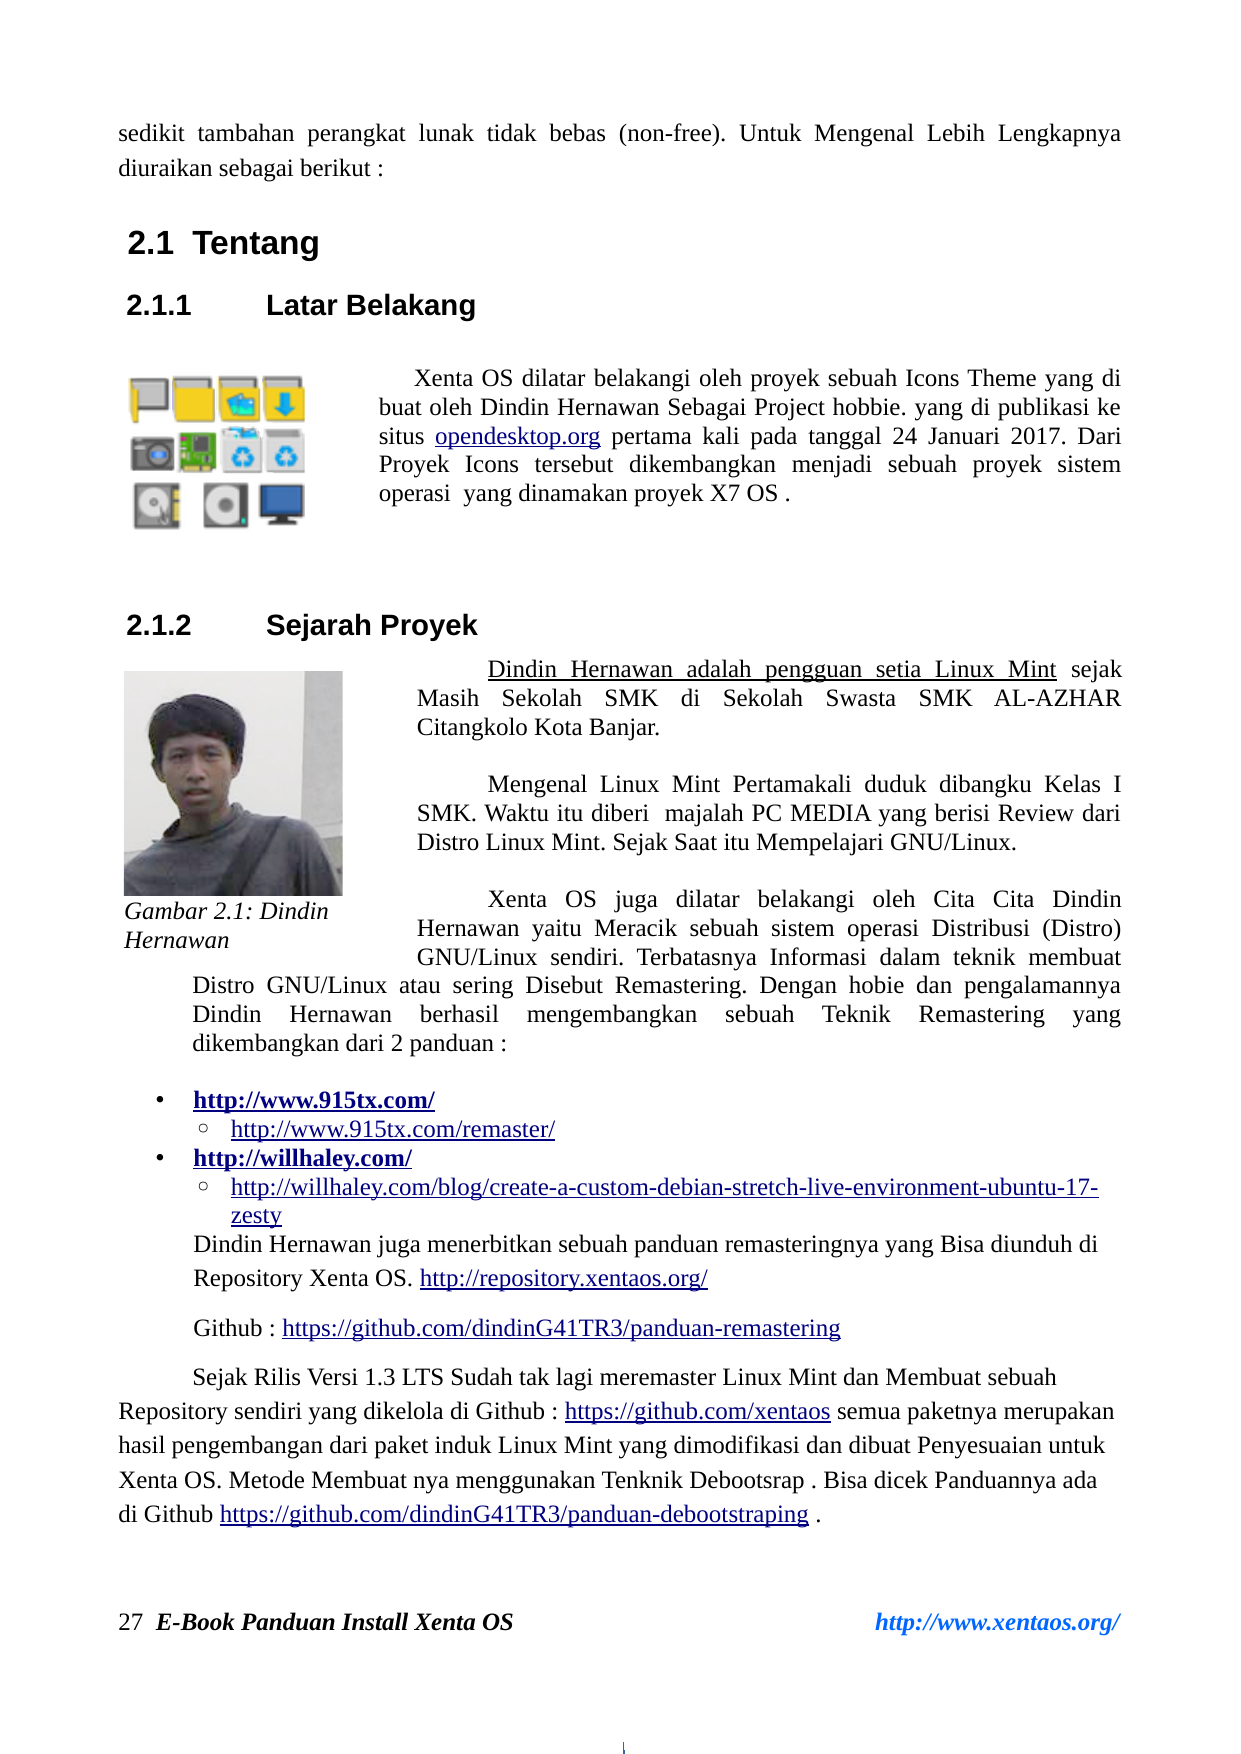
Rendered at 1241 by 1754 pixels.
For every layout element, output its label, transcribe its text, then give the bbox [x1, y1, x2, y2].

text Xenta OS juga dilatar belakangi oleh Cita Cita Dindin Hernawan yaitu Meracik sebuah sistem operasi Distribusi (Distro) GNU/Linux sendiri. Terbatasnya Informasi dalam teknik membuat Distro GNU/Linux atau sering Disebut Remastering. Dengan hobie dan pengalamannya Dindin Hernawan berhasil mengembangkan sebuah Teknik Remastering yang dikembangkan dari 2 panduan : [192, 884, 1122, 1057]
list http://www.915tx.com/ [156, 1085, 1122, 1114]
list http://www.915tx.com/remaster/ [193, 1114, 1122, 1143]
subtitle Tentang [118, 222, 1122, 261]
subtitle Sejarah Proyek [118, 608, 1122, 642]
picture [123, 671, 343, 896]
text Xenta OS dilatar belakangi oleh proyek sebuah Icons Theme yang di buat oleh Dindin Hernawan Sebagai Project hobbie. yang di publikasi ke situs opendesktop.org pertama kali pada tanggal 24 Januari 2017. Dari Proyek Icons tersebut dikembangkan menjadi sebuah proyek sistem operasi yang dinamakan proyek X7 OS . [305, 363, 1122, 507]
subtitle Latar Belakang [118, 288, 1122, 322]
text sedikit tambahan perangkat lunak tidak bebas (non-free). Untuk Mengenal Lebih Lengkapnya diuraikan sebagai berikut : [118, 118, 1122, 181]
list http://willhaley.com/blog/create-a-custom-debian-stretch-live-environment-ubuntu-17-zesty [193, 1172, 1122, 1229]
text Sejak Rilis Versi 1.3 LTS Sudah tak lagi meremaster Linux Mint dan Membuat sebuah Repository sendiri yang dikelola di Github : https://github.com/xentaos semua paketnya merupakan hasil pengembangan dari paket induk Linux Mint yang dimodifikasi dan dibuat Penyesuaian untuk Xenta OS. Metode Membuat nya menggunakan Tenknik Debootsrap . Bisa dicek Panduannya ada di Github https://github.com/dindinG41TR3/panduan-debootstraping . [118, 1362, 1122, 1528]
list Github : https://github.com/dindinG41TR3/panduan-remastering [156, 1313, 1122, 1341]
picture [127, 360, 305, 538]
text Gambar 2.1: Dindin Hernawan [124, 896, 343, 953]
list Dindin Hernawan juga menerbitkan sebuah panduan remasteringnya yang Bisa diunduh di Repository Xenta OS. http://repository.xentaos.org/ [156, 1229, 1122, 1292]
text Dindin Hernawan adalah pengguan setia Linux Mint sejak Masih Sekolah SMK di Sekolah Swasta SMK AL-AZHAR Citangkolo Kota Banjar. [124, 654, 1122, 740]
list http://willhaley.com/ [156, 1143, 1122, 1172]
text Mengenal Linux Mint Pertamakali duduk dibangku Kelas I SMK. Waktu itu diberi majalah PC MEDIA yang berisi Review dari Distro Linux Mint. Sejak Saat itu Mempelajari GNU/Linux. [343, 769, 1122, 855]
